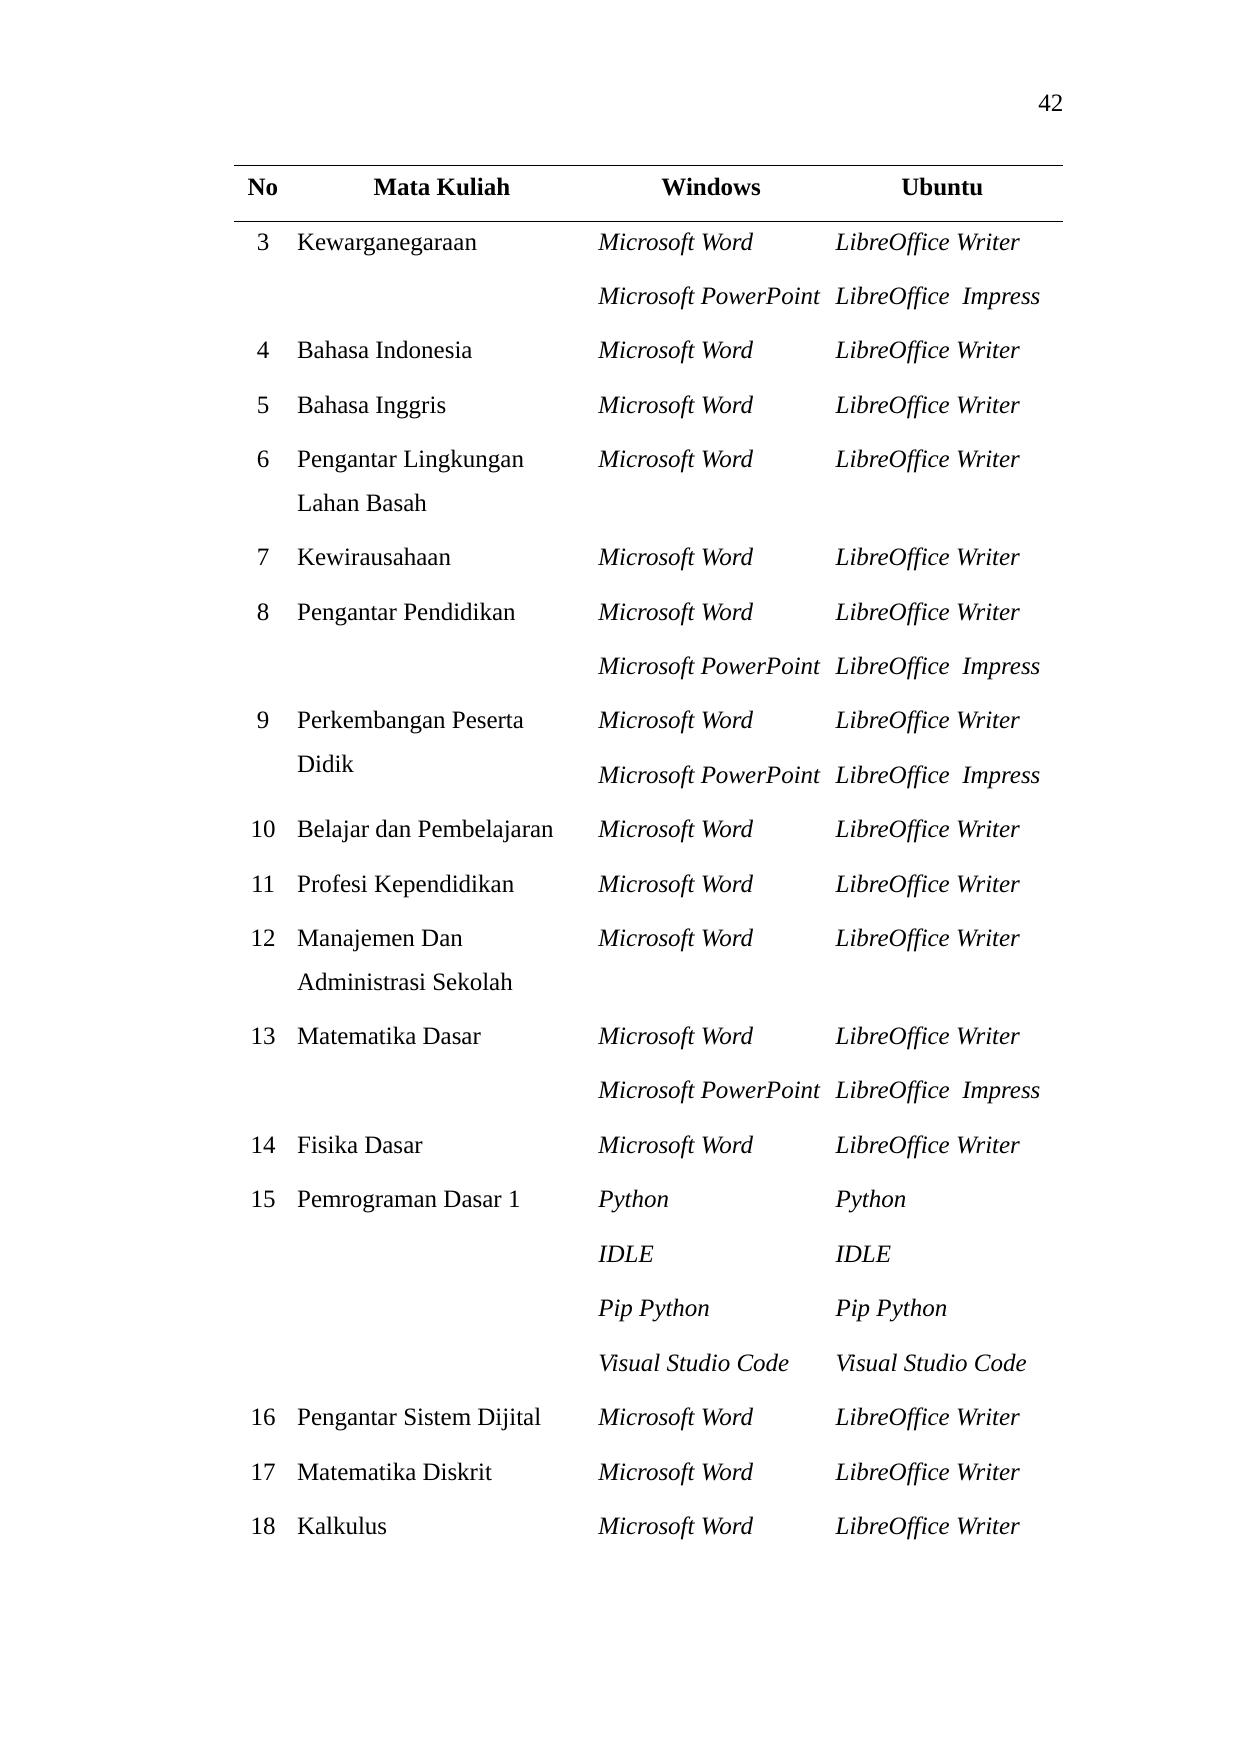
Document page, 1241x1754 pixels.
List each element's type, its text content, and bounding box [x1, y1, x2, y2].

table_cell 4 [234, 330, 291, 384]
table_header Windows [592, 166, 829, 221]
table_cell 18 [234, 1506, 291, 1560]
table_cell IDLE [830, 1233, 1063, 1288]
table_cell LibreOffice Writer [830, 536, 1063, 591]
table_cell Microsoft Word [592, 1015, 829, 1070]
table_cell Microsoft Word [592, 918, 829, 1015]
table_cell Visual Studio Code [830, 1342, 1063, 1397]
table_cell Microsoft Word [592, 700, 829, 754]
table_cell LibreOffice Impress [830, 1070, 1063, 1124]
table_cell Microsoft Word [592, 222, 829, 275]
table_cell Microsoft Word [592, 439, 829, 536]
table_cell 3 [234, 222, 291, 330]
table_cell Profesi Kependidikan [291, 863, 592, 918]
table_cell Belajar dan Pembelajaran [291, 809, 592, 863]
table_cell LibreOffice Impress [830, 645, 1063, 700]
table_cell LibreOffice Writer [830, 1397, 1063, 1451]
table_cell Microsoft Word [592, 1397, 829, 1451]
table_cell Python [830, 1179, 1063, 1233]
table_cell 6 [234, 439, 291, 536]
table_cell Fisika Dasar [291, 1124, 592, 1179]
table_cell 9 [234, 700, 291, 809]
table_cell LibreOffice Writer [830, 1015, 1063, 1070]
table_cell Microsoft Word [592, 384, 829, 439]
table_cell Manajemen Dan Administrasi Sekolah [291, 918, 592, 1015]
table_cell Bahasa Indonesia [291, 330, 592, 384]
table_cell 11 [234, 863, 291, 918]
table_cell 12 [234, 918, 291, 1015]
table_cell Pip Python [592, 1288, 829, 1342]
table_cell LibreOffice Writer [830, 863, 1063, 918]
table_cell Microsoft Word [592, 809, 829, 863]
table_cell Microsoft Word [592, 1506, 829, 1560]
table_cell Microsoft PowerPoint [592, 275, 829, 330]
table_cell LibreOffice Writer [830, 330, 1063, 384]
table_cell Kewirausahaan [291, 536, 592, 591]
table_cell Pengantar Pendidikan [291, 591, 592, 700]
table_cell Microsoft PowerPoint [592, 1070, 829, 1124]
table_cell LibreOffice Writer [830, 439, 1063, 536]
table_cell Python [592, 1179, 829, 1233]
table_cell Pengantar Lingkungan Lahan Basah [291, 439, 592, 536]
table_cell Microsoft Word [592, 1451, 829, 1506]
table_cell LibreOffice Writer [830, 1506, 1063, 1560]
table_cell 7 [234, 536, 291, 591]
table_cell Matematika Dasar [291, 1015, 592, 1124]
table_cell LibreOffice Writer [830, 700, 1063, 754]
table_cell 17 [234, 1451, 291, 1506]
table_header Ubuntu [830, 166, 1063, 221]
table_cell Bahasa Inggris [291, 384, 592, 439]
table_cell Pemrograman Dasar 1 [291, 1179, 592, 1397]
table_cell Kalkulus [291, 1506, 592, 1560]
table_cell Microsoft PowerPoint [592, 645, 829, 700]
table_header Mata Kuliah [291, 166, 592, 221]
table_cell LibreOffice Writer [830, 809, 1063, 863]
table_cell Microsoft Word [592, 536, 829, 591]
table_cell Matematika Diskrit [291, 1451, 592, 1506]
table_cell LibreOffice Impress [830, 275, 1063, 330]
table_cell Perkembangan Peserta Didik [291, 700, 592, 809]
table_cell 15 [234, 1179, 291, 1397]
table_cell Microsoft Word [592, 330, 829, 384]
table_cell LibreOffice Writer [830, 1451, 1063, 1506]
table_cell 14 [234, 1124, 291, 1179]
table_cell 13 [234, 1015, 291, 1124]
table_cell LibreOffice Writer [830, 918, 1063, 1015]
table_cell 10 [234, 809, 291, 863]
table_cell LibreOffice Writer [830, 384, 1063, 439]
table_cell IDLE [592, 1233, 829, 1288]
table_cell Pip Python [830, 1288, 1063, 1342]
table_cell 5 [234, 384, 291, 439]
table_cell LibreOffice Writer [830, 591, 1063, 645]
table_cell LibreOffice Writer [830, 1124, 1063, 1179]
table_cell LibreOffice Impress [830, 754, 1063, 809]
table_cell 8 [234, 591, 291, 700]
table_cell Microsoft PowerPoint [592, 754, 829, 809]
table_cell Microsoft Word [592, 1124, 829, 1179]
table_cell LibreOffice Writer [830, 222, 1063, 275]
table_header No [234, 166, 291, 221]
table_cell Pengantar Sistem Dijital [291, 1397, 592, 1451]
table_cell Microsoft Word [592, 863, 829, 918]
table_cell 16 [234, 1397, 291, 1451]
table_cell Microsoft Word [592, 591, 829, 645]
table_cell Visual Studio Code [592, 1342, 829, 1397]
table_cell Kewarganegaraan [291, 222, 592, 330]
